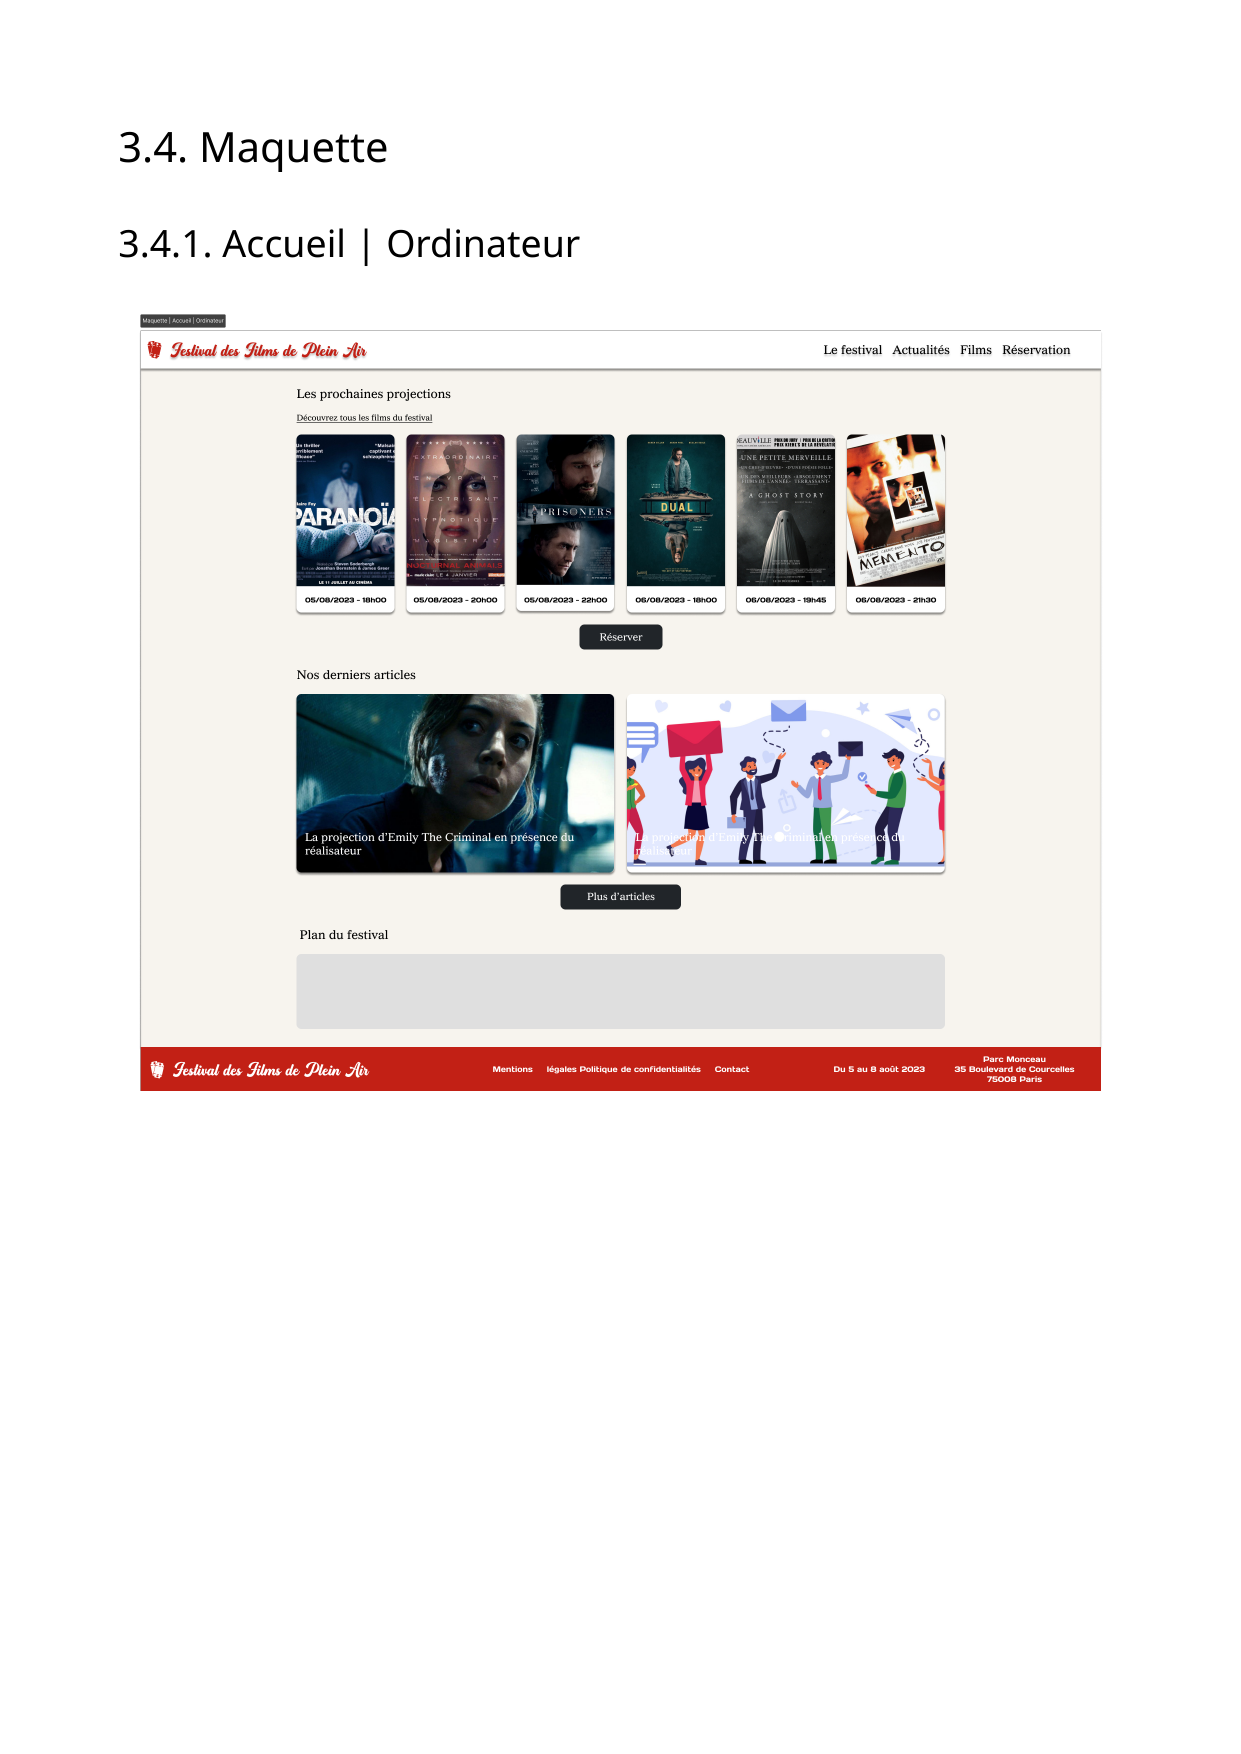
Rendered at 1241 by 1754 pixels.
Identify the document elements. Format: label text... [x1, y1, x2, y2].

picture [118, 310, 1123, 1111]
text 3.4.1. Accueil | Ordinateur [118, 217, 1122, 268]
text 3.4. Maquette [118, 118, 1122, 175]
